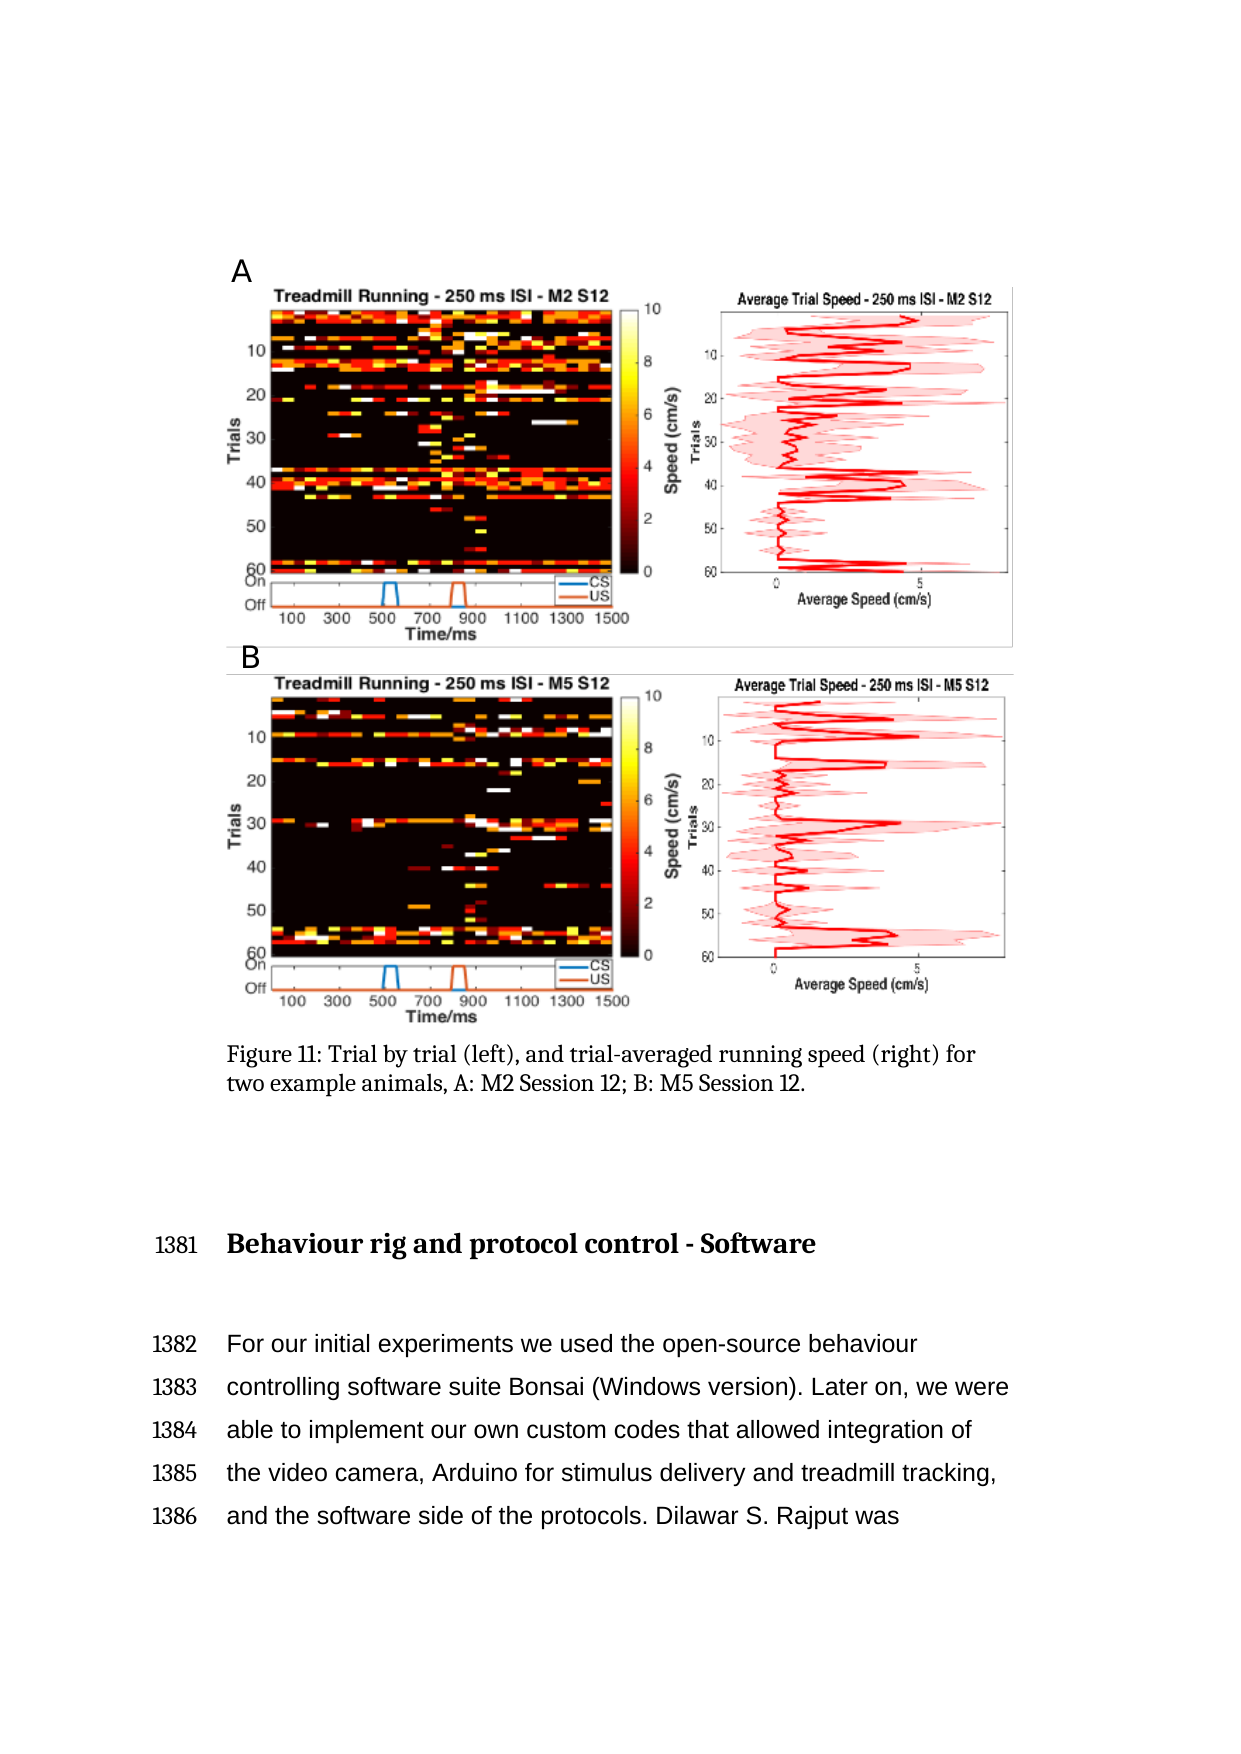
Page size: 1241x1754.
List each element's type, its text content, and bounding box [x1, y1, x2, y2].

text Figure 11: Trial by trial (left), and trial-averaged running speed (right) for two example animals, A: M2 Session 12; B: M5 Session 12. [226, 1028, 1014, 1097]
subtitle Behaviour rig and protocol control - Software [226, 1227, 1014, 1261]
text For our initial experiments we used the open-source behaviour controlling software suite Bonsai (Windows version). Later on, we were able to implement our own custom codes that allowed integration of the video camera, Arduino for stimulus delivery and treadmill tracking, and the software side of the protocols. Dilawar S. Rajput was [226, 1329, 1014, 1530]
